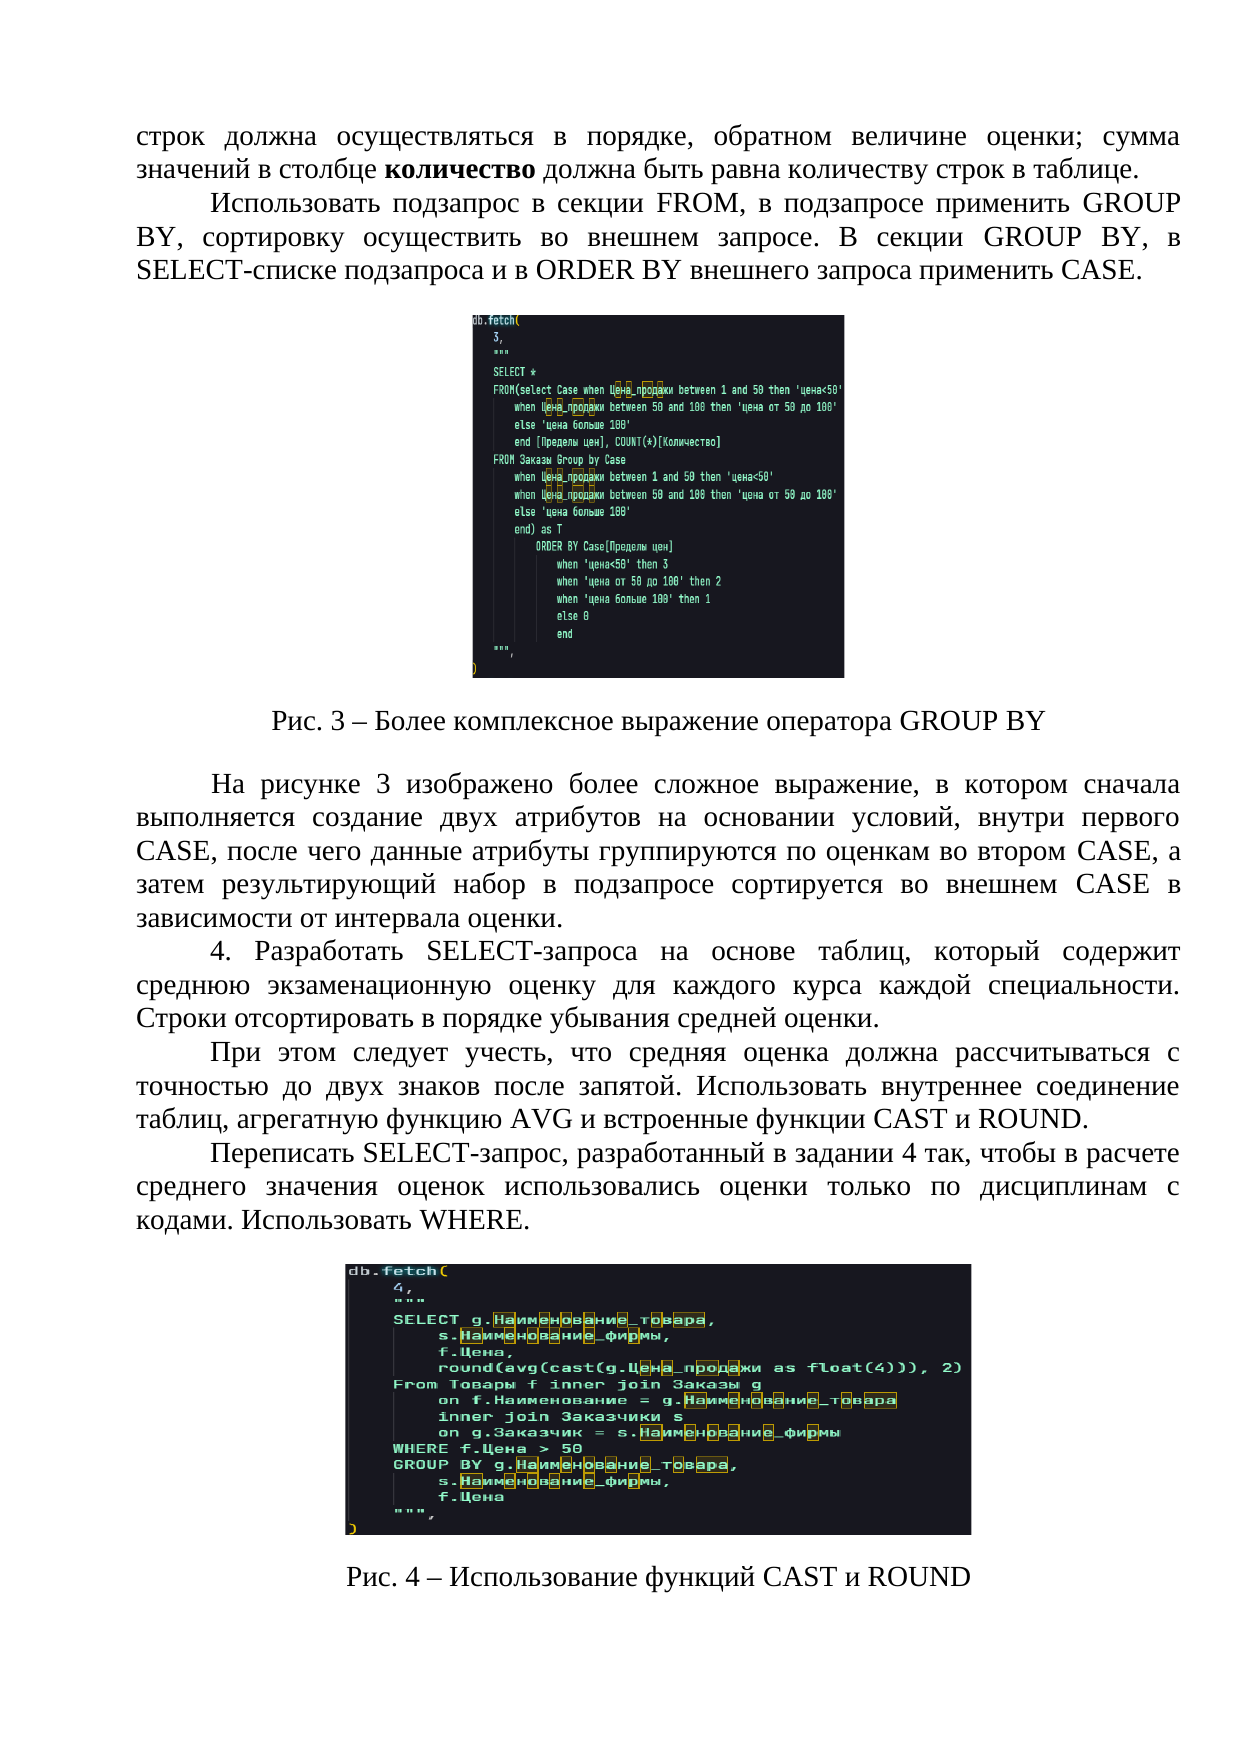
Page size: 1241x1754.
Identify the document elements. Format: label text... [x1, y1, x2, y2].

text 4. Разработать SELECT-запроса на основе таблиц, который содержит среднюю экзаменационную оценку для каждого курса каждой специальности. Строки отсортировать в порядке убывания средней оценки. [136, 933, 1181, 1034]
text Рис. 3 – Более комплексное выражение оператора GROUP BY [136, 703, 1181, 737]
text На рисунке 3 изображено более сложное выражение, в котором сначала выполняется создание двух атрибутов на основании условий, внутри первого CASE, после чего данные атрибуты группируются по оценкам во втором CASE, а затем результирующий набор в подзапросе сортируется во внешнем CASE в зависимости от интервала оценки. [136, 766, 1181, 933]
text Переписать SELECT-запрос, разработанный в задании 4 так, чтобы в расчете среднего значения оценок использовались оценки только по дисциплинам с кодами. Использовать WHERE. [136, 1135, 1181, 1235]
picture [472, 315, 845, 678]
text строк должна осуществляться в порядке, обратном величине оценки; сумма значений в столбце количество должна быть равна количеству строк в таблице. [136, 118, 1181, 185]
picture [345, 1264, 972, 1535]
text При этом следует учесть, что средняя оценка должна рассчитываться с точностью до двух знаков после запятой. Использовать внутреннее соединение таблиц, агрегатную функцию AVG и встроенные функции CAST и ROUND. [136, 1034, 1181, 1135]
text Использовать подзапрос в секции FROM, в подзапросе применить GROUP BY, сортировку осуществить во внешнем запросе. В секции GROUP BY, в SELECT-списке подзапроса и в ORDER BY внешнего запроса применить CASE. [136, 185, 1181, 286]
text Рис. 4 – Использование функций CAST и ROUND [136, 1559, 1181, 1593]
